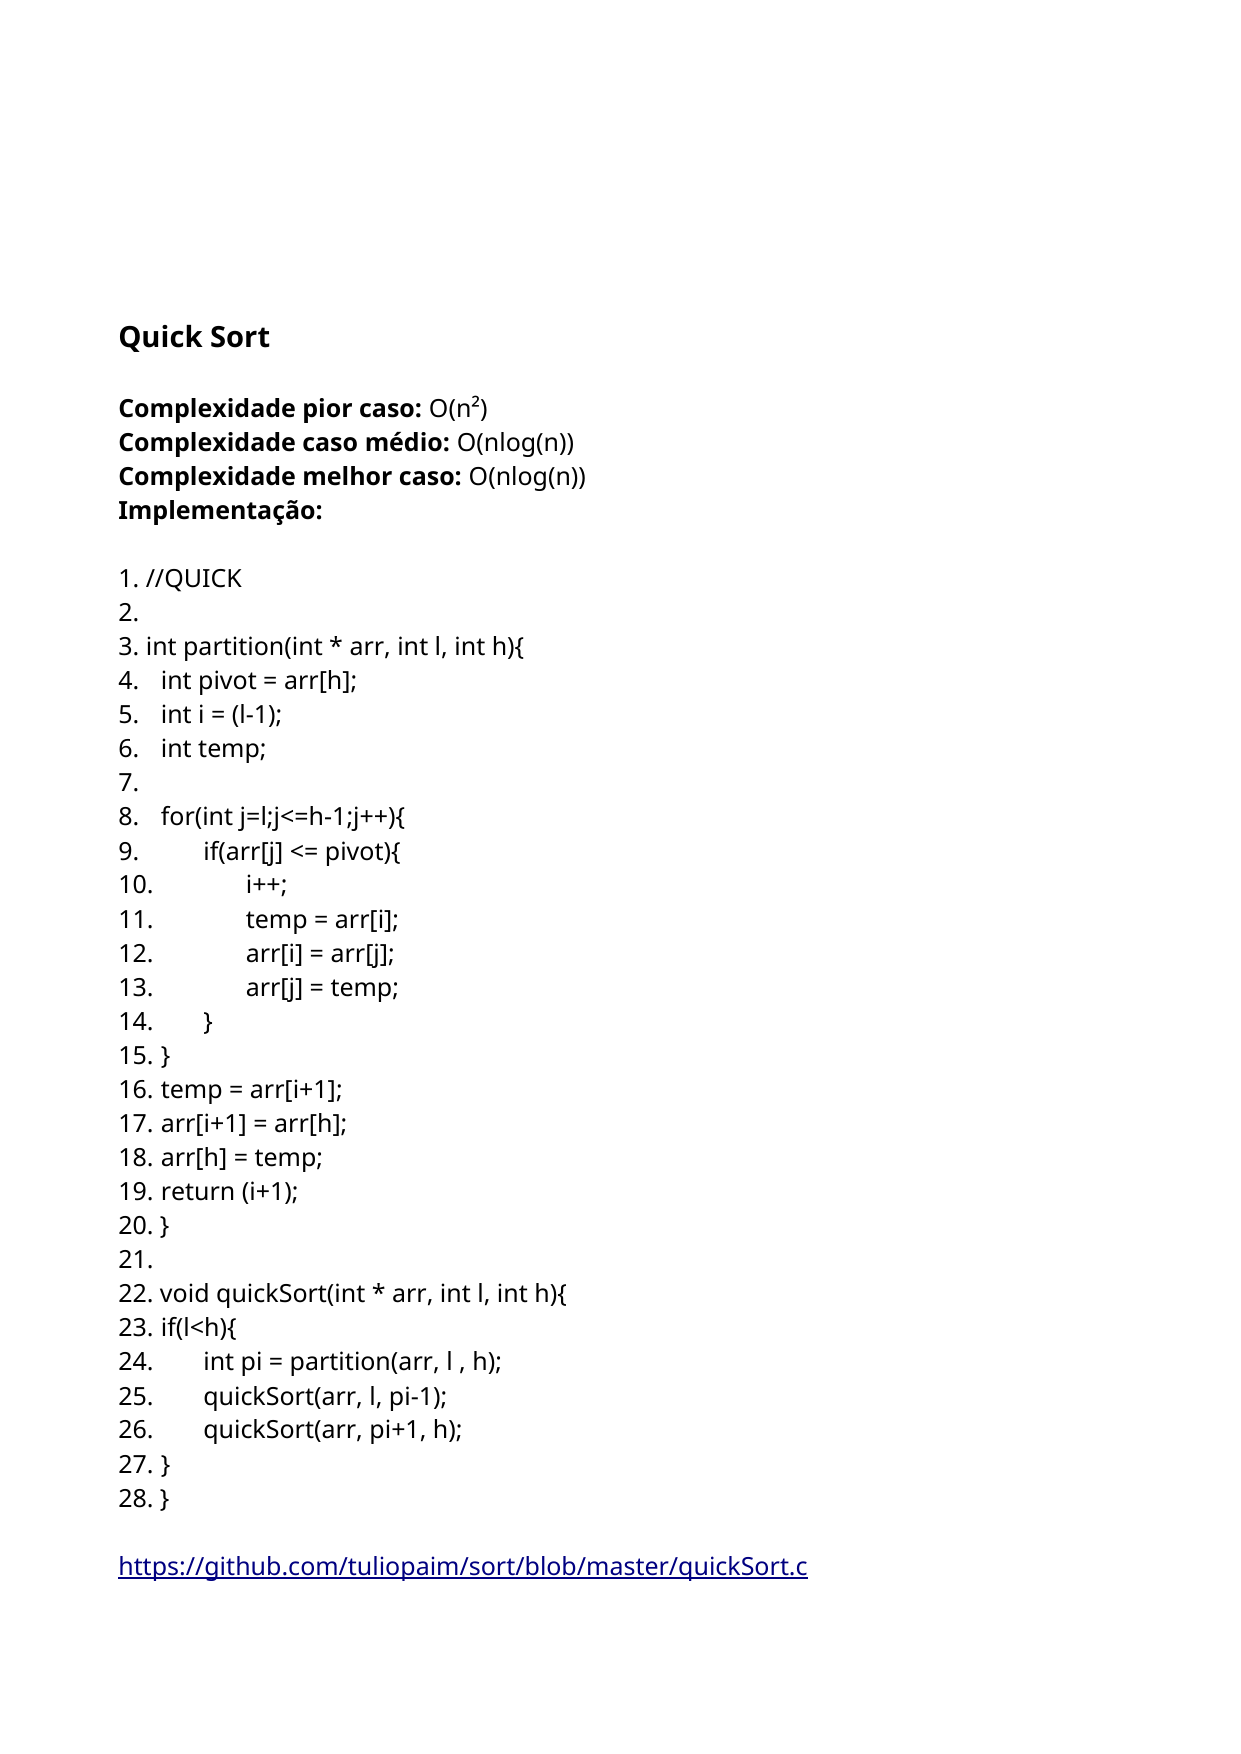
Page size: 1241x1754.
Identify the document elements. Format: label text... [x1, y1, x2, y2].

text 6. int temp; [118, 731, 1122, 765]
text 1. //QUICK [118, 561, 1122, 595]
text 17. arr[i+1] = arr[h]; [118, 1106, 1122, 1140]
text 10. i++; [118, 867, 1122, 901]
text 9. if(arr[j] <= pivot){ [118, 833, 1122, 867]
text 7. [118, 765, 1122, 799]
text 4. int pivot = arr[h]; [118, 663, 1122, 697]
text Quick Sort [118, 317, 1122, 356]
text 21. [118, 1242, 1122, 1276]
text 23. if(l<h){ [118, 1310, 1122, 1344]
text 12. arr[i] = arr[j]; [118, 935, 1122, 969]
text 18. arr[h] = temp; [118, 1140, 1122, 1174]
text 16. temp = arr[i+1]; [118, 1072, 1122, 1106]
text 24. int pi = partition(arr, l , h); [118, 1344, 1122, 1378]
text 5. int i = (l-1); [118, 697, 1122, 731]
text https://github.com/tuliopaim/sort/blob/master/quickSort.c [118, 1548, 1122, 1582]
text Complexidade pior caso: O(n²) [118, 390, 1122, 424]
text 28. } [118, 1480, 1122, 1514]
text 15. } [118, 1037, 1122, 1072]
text 2. [118, 595, 1122, 629]
text 3. int partition(int * arr, int l, int h){ [118, 629, 1122, 663]
text 11. temp = arr[i]; [118, 901, 1122, 935]
text Implementação: [118, 492, 1122, 527]
text Complexidade melhor caso: O(nlog(n)) [118, 458, 1122, 492]
text 8. for(int j=l;j<=h-1;j++){ [118, 799, 1122, 833]
text 26. quickSort(arr, pi+1, h); [118, 1412, 1122, 1446]
text Complexidade caso médio: O(nlog(n)) [118, 424, 1122, 458]
text 22. void quickSort(int * arr, int l, int h){ [118, 1276, 1122, 1310]
text 27. } [118, 1446, 1122, 1480]
text 13. arr[j] = temp; [118, 969, 1122, 1003]
text 19. return (i+1); [118, 1174, 1122, 1208]
text 14. } [118, 1003, 1122, 1037]
text 20. } [118, 1208, 1122, 1242]
text 25. quickSort(arr, l, pi-1); [118, 1378, 1122, 1412]
